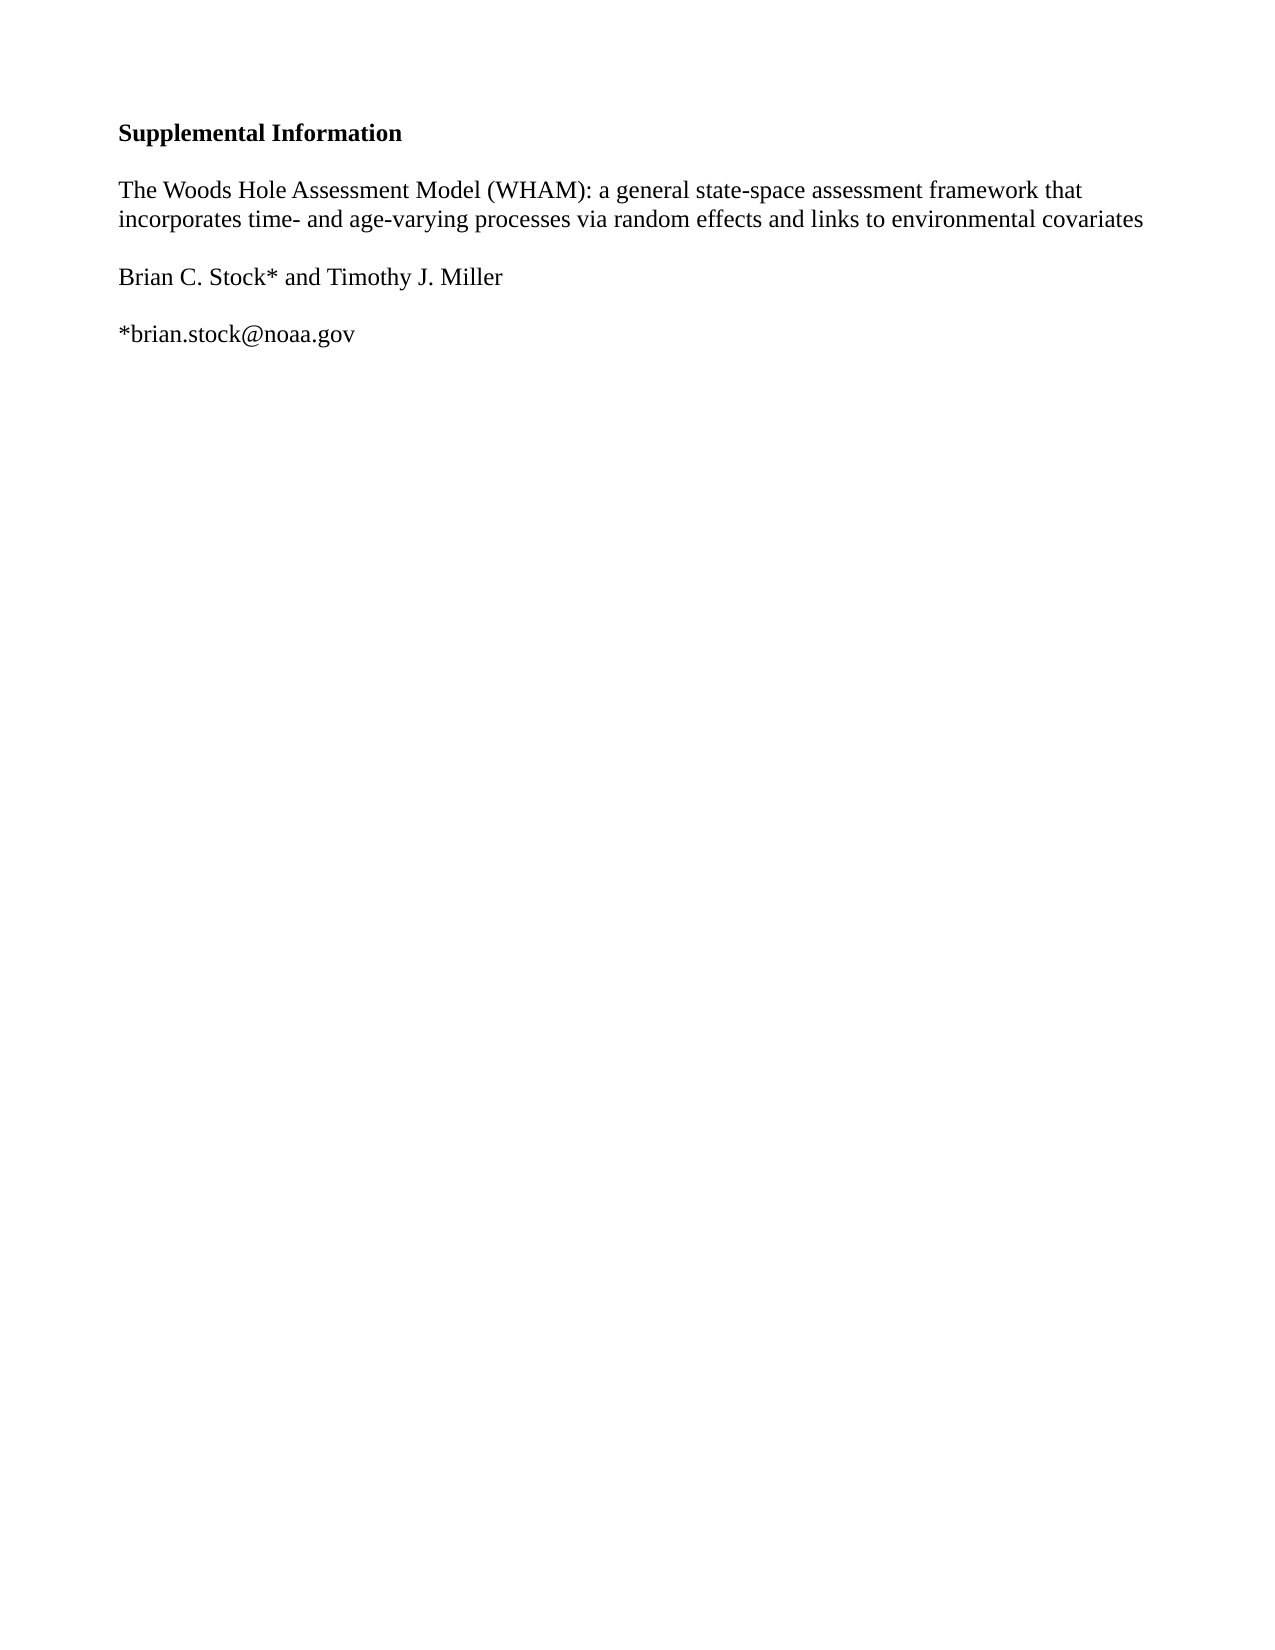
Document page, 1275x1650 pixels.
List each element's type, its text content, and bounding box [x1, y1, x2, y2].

text Brian C. Stock* and Timothy J. Miller [118, 262, 1157, 291]
text Supplemental Information [118, 118, 1157, 147]
text The Woods Hole Assessment Model (WHAM): a general state-space assessment framework that incorporates time- and age-varying processes via random effects and links to environmental covariates [118, 176, 1157, 233]
text *brian.stock@noaa.gov [118, 319, 1157, 348]
